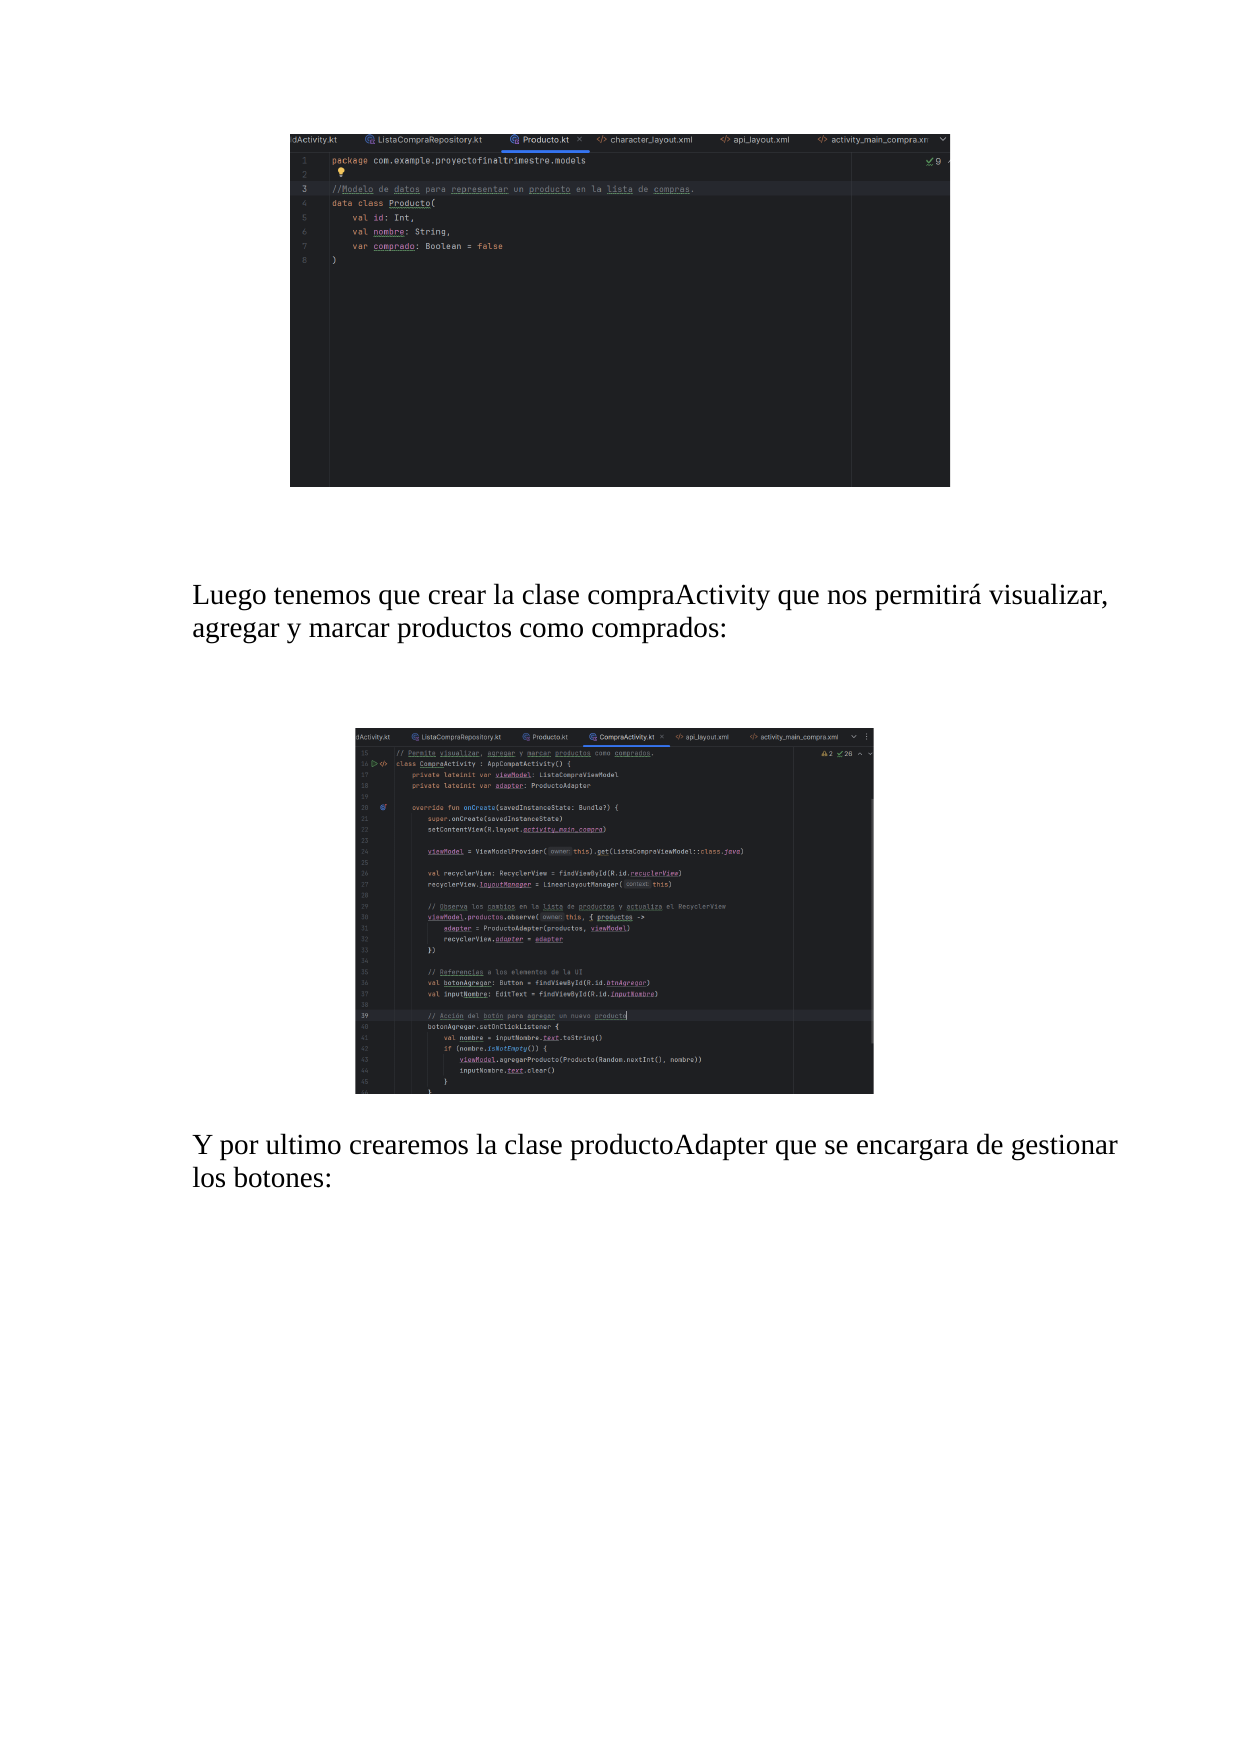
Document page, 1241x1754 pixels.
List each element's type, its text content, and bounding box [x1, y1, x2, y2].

text Y por ultimo crearemos la clase productoAdapter que se encargara de gestionar los botones: [118, 1127, 1122, 1194]
picture [355, 728, 874, 1094]
picture [290, 134, 951, 487]
text Luego tenemos que crear la clase compraActivity que nos permitirá visualizar, agregar y marcar productos como comprados: [118, 577, 1122, 644]
